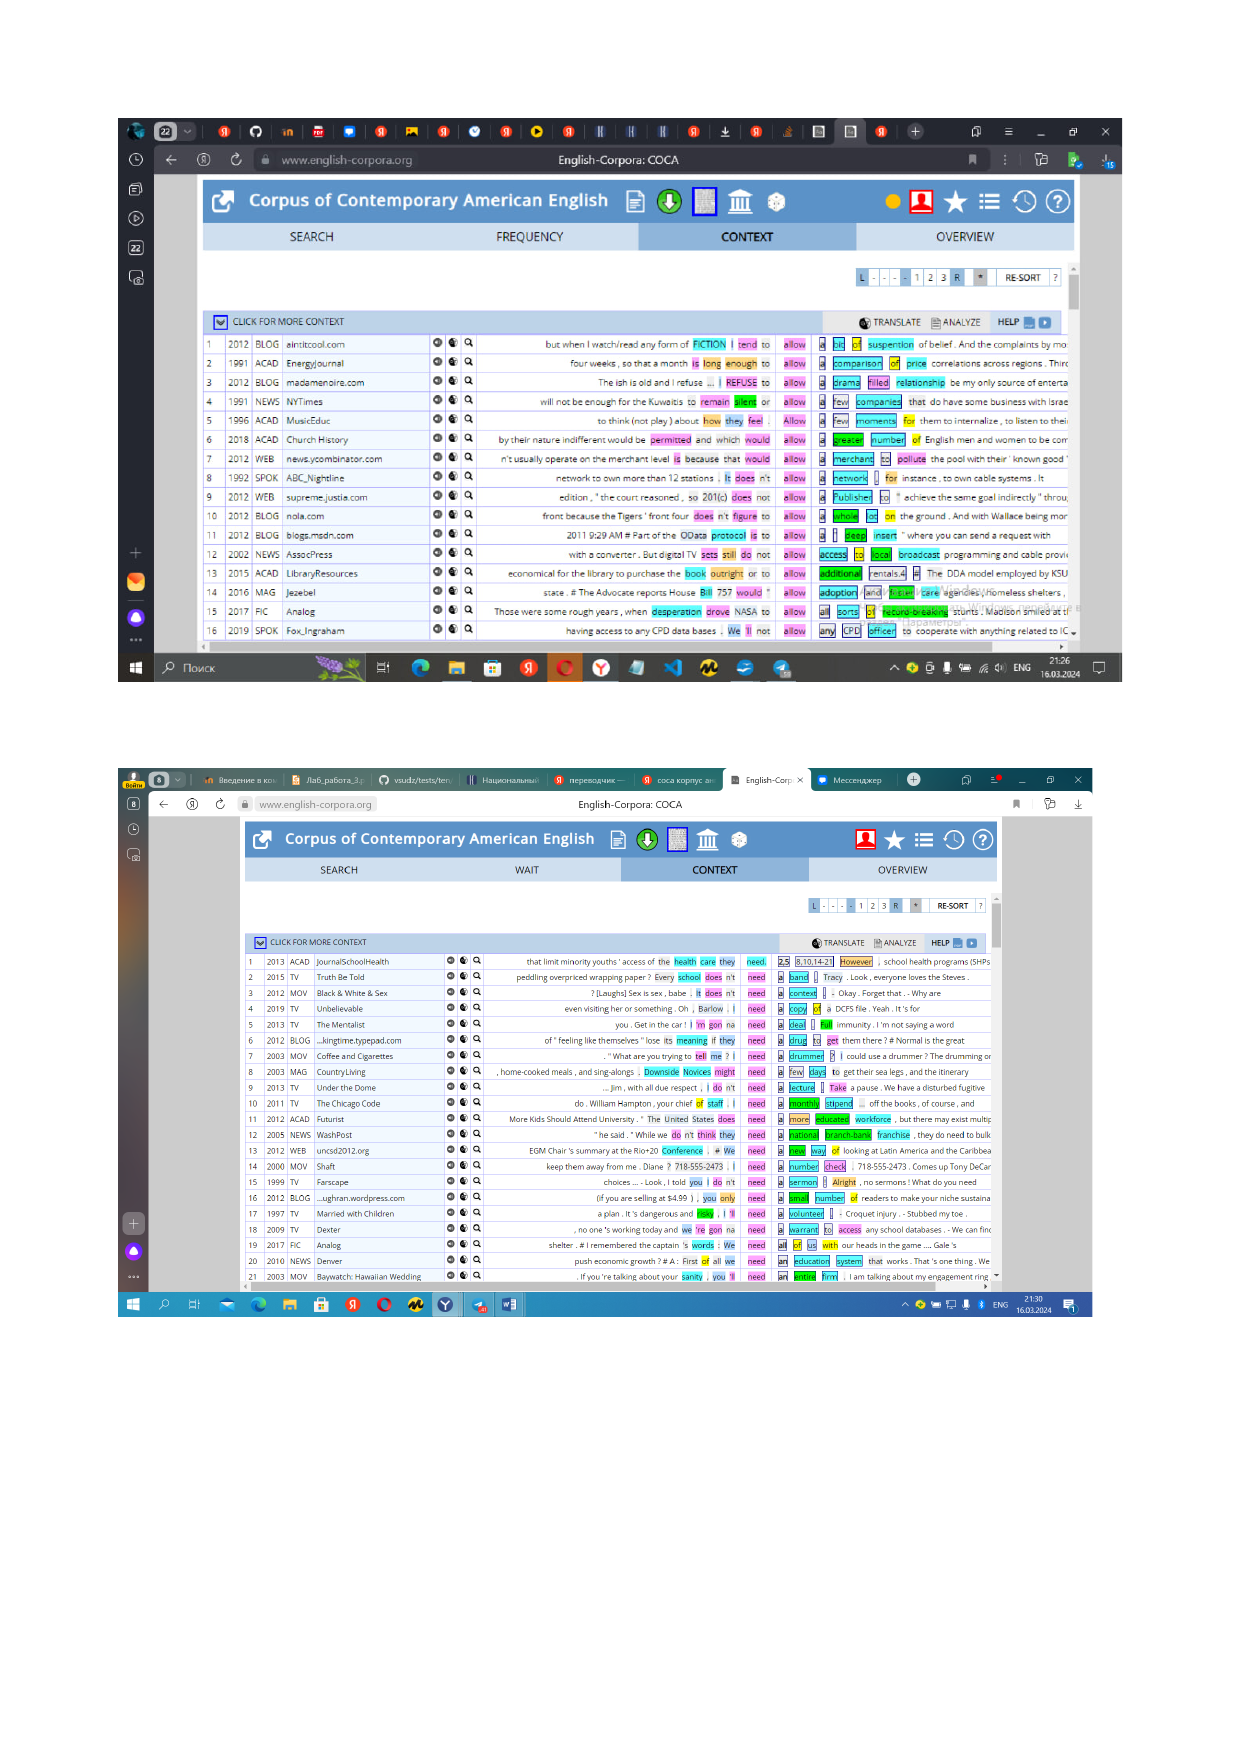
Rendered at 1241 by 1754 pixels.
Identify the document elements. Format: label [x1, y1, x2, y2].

picture [118, 118, 1123, 682]
picture [118, 768, 1093, 1317]
